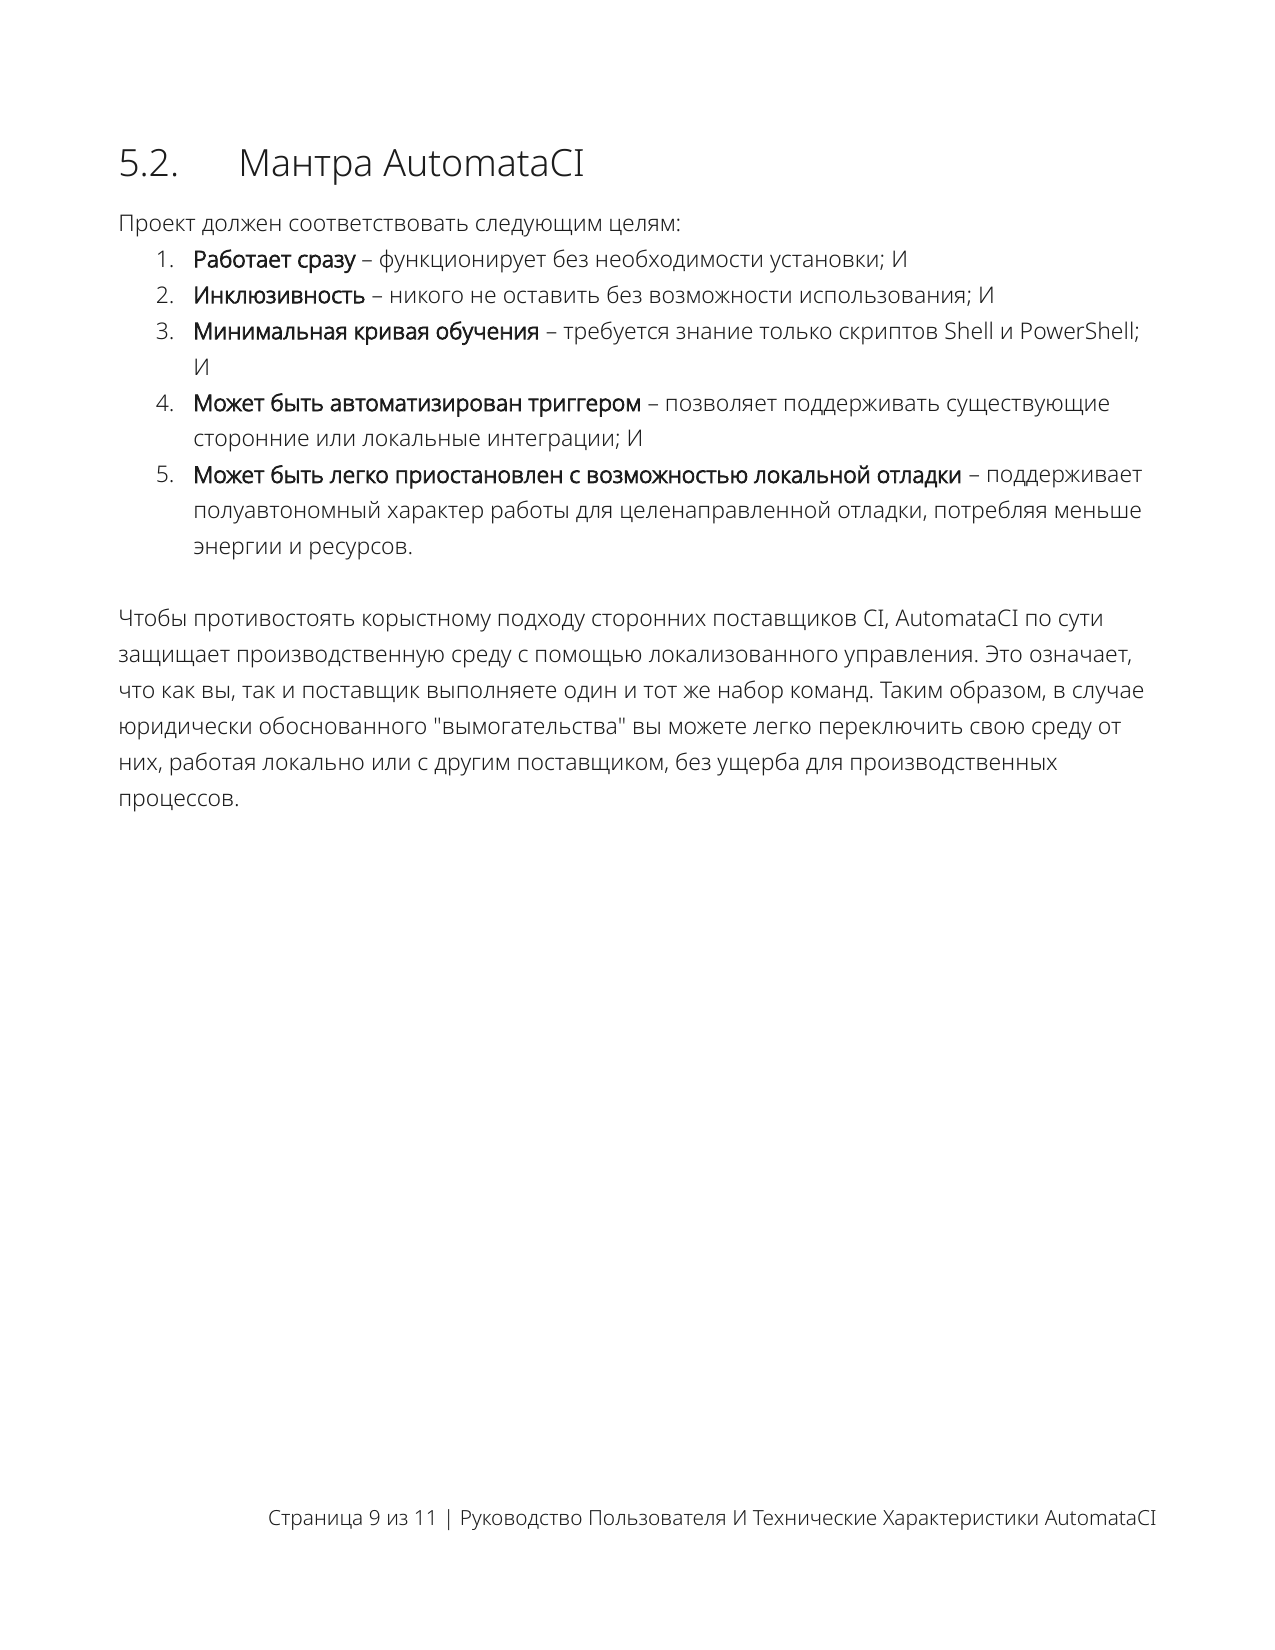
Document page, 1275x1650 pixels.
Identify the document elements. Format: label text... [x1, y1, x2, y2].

list Инклюзивность – никого не оставить без возможности использования; И [156, 279, 1157, 310]
list Может быть автоматизирован триггером – позволяет поддерживать существующие сторонние или локальные интеграции; И [156, 386, 1157, 454]
list Минимальная кривая обучения – требуется знание только скриптов Shell и PowerShell; И [156, 314, 1157, 382]
text Чтобы противостоять корыстному подходу сторонних поставщиков CI, AutomataCI по сути защищает производственную среду с помощью локализованного управления. Это означает, что как вы, так и поставщик выполняете один и тот же набор команд. Таким образом, в случае юридически обоснованного "вымогательства" вы можете легко переключить свою среду от них, работая локально или с другим поставщиком, без ущерба для производственных процессов. [118, 602, 1157, 813]
list Может быть легко приостановлен с возможностью локальной отладки – поддерживает полуавтономный характер работы для целенаправленной отладки, потребляя меньше энергии и ресурсов. [156, 458, 1157, 561]
text Проект должен соответствовать следующим целям: [118, 207, 1157, 238]
subtitle Мантра AutomataCI [118, 136, 1157, 187]
list Работает сразу – функционирует без необходимости установки; И [156, 243, 1157, 274]
